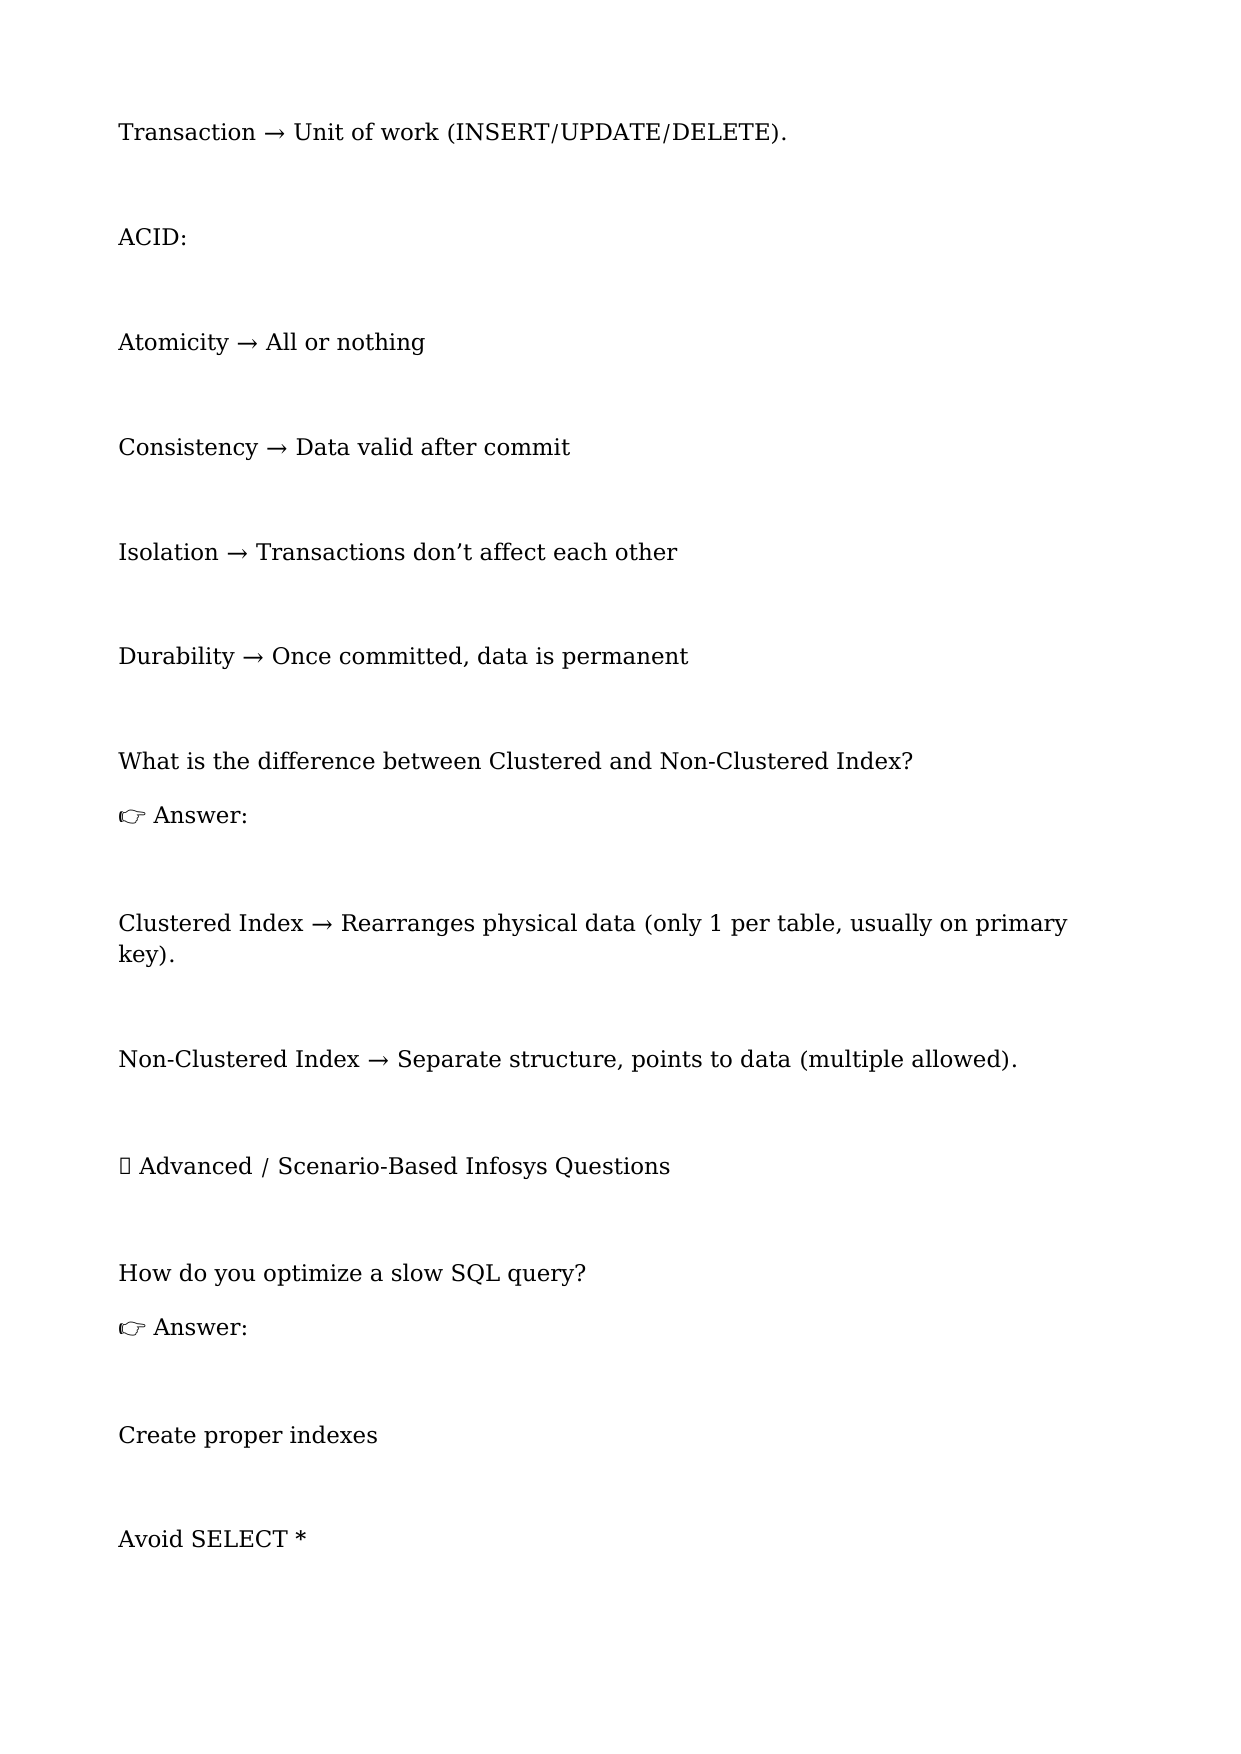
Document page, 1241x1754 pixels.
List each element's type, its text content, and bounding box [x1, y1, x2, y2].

text Isolation → Transactions don’t affect each other [118, 537, 1122, 565]
text Create proper indexes [118, 1420, 1122, 1448]
text Avoid SELECT * [118, 1525, 1122, 1553]
text Durability → Once committed, data is permanent [118, 642, 1122, 669]
text 👉 Answer: [118, 1311, 1122, 1342]
text Clustered Index → Rearranges physical data (only 1 per table, usually on primary key). [118, 908, 1122, 967]
text Transaction → Unit of work (INSERT/UPDATE/DELETE). [118, 118, 1122, 146]
text What is the difference between Clustered and Non-Clustered Index? [118, 747, 1122, 774]
text 🔹 Advanced / Scenario-Based Infosys Questions [118, 1149, 1122, 1181]
text 👉 Answer: [118, 799, 1122, 831]
text Non-Clustered Index → Separate structure, points to data (multiple allowed). [118, 1045, 1122, 1072]
text Atomicity → All or nothing [118, 328, 1122, 355]
text How do you optimize a slow SQL query? [118, 1259, 1122, 1286]
text ACID: [118, 223, 1122, 250]
text Consistency → Data valid after commit [118, 432, 1122, 460]
